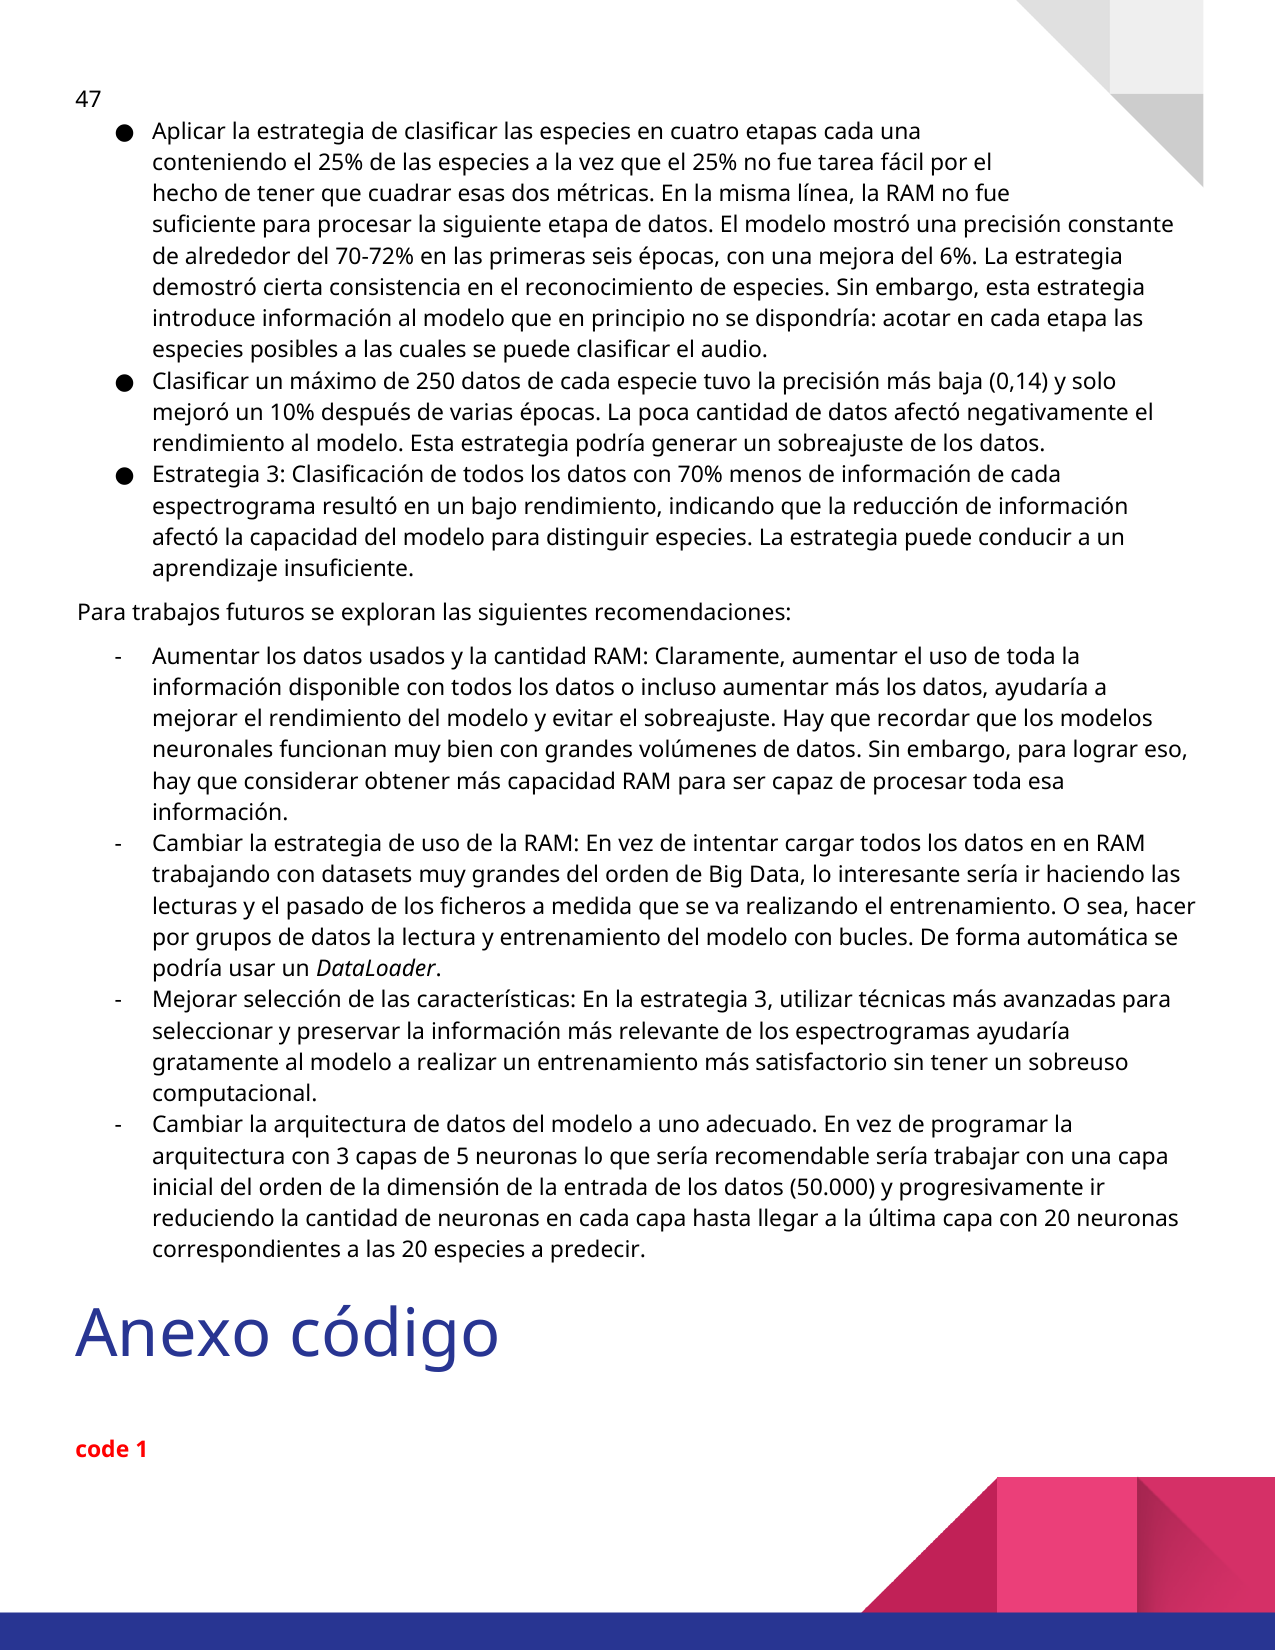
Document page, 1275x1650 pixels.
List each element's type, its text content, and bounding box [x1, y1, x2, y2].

list Estrategia 3: Clasificación de todos los datos con 70% menos de información de cada espectrograma resultó en un bajo rendimiento, indicando que la reducción de información afectó la capacidad del modelo para distinguir especies. La estrategia puede conducir a un aprendizaje insuficiente. [114, 458, 1198, 583]
text Para trabajos futuros se exploran las siguientes recomendaciones: [77, 596, 1198, 627]
picture [0, 1475, 1275, 1650]
picture [1015, 0, 1204, 188]
list Cambiar la estrategia de uso de la RAM: En vez de intentar cargar todos los datos en en RAM trabajando con datasets muy grandes del orden de Big Data, lo interesante sería ir haciendo las lecturas y el pasado de los ficheros a medida que se va realizando el entrenamiento. O sea, hacer por grupos de datos la lectura y entrenamiento del modelo con bucles. De forma automática se podría usar un DataLoader. [114, 827, 1198, 983]
list Aumentar los datos usados y la cantidad RAM: Claramente, aumentar el uso de toda la información disponible con todos los datos o incluso aumentar más los datos, ayudaría a mejorar el rendimiento del modelo y evitar el sobreajuste. Hay que recordar que los modelos neuronales funcionan muy bien con grandes volúmenes de datos. Sin embargo, para lograr eso, hay que considerar obtener más capacidad RAM para ser capaz de procesar toda esa información. [114, 639, 1198, 827]
list Clasificar un máximo de 250 datos de cada especie tuvo la precisión más baja (0,14) y solo mejoró un 10% después de varias épocas. La poca cantidad de datos afectó negativamente el rendimiento al modelo. Esta estrategia podría generar un sobreajuste de los datos. [114, 364, 1198, 458]
text code 1 [75, 1432, 1198, 1464]
list Aplicar la estrategia de clasificar las especies en cuatro etapas cada una conteniendo el 25% de las especies a la vez que el 25% no fue tarea fácil por el hecho de tener que cuadrar esas dos métricas. En la misma línea, la RAM no fue suficiente para procesar la siguiente etapa de datos. El modelo mostró una precisión constante de alrededor del 70-72% en las primeras seis épocas, con una mejora del 6%. La estrategia demostró cierta consistencia en el reconocimiento de especies. Sin embargo, esta estrategia introduce información al modelo que en principio no se dispondría: acotar en cada etapa las especies posibles a las cuales se puede clasificar el audio. [114, 114, 1198, 364]
text Anexo código [75, 1285, 1198, 1376]
list Cambiar la arquitectura de datos del modelo a uno adecuado. En vez de programar la arquitectura con 3 capas de 5 neuronas lo que sería recomendable sería trabajar con una capa inicial del orden de la dimensión de la entrada de los datos (50.000) y progresivamente ir reduciendo la cantidad de neuronas en cada capa hasta llegar a la última capa con 20 neuronas correspondientes a las 20 especies a predecir. [114, 1108, 1198, 1264]
list Mejorar selección de las características: En la estrategia 3, utilizar técnicas más avanzadas para seleccionar y preservar la información más relevante de los espectrogramas ayudaría gratamente al modelo a realizar un entrenamiento más satisfactorio sin tener un sobreuso computacional. [114, 983, 1198, 1108]
